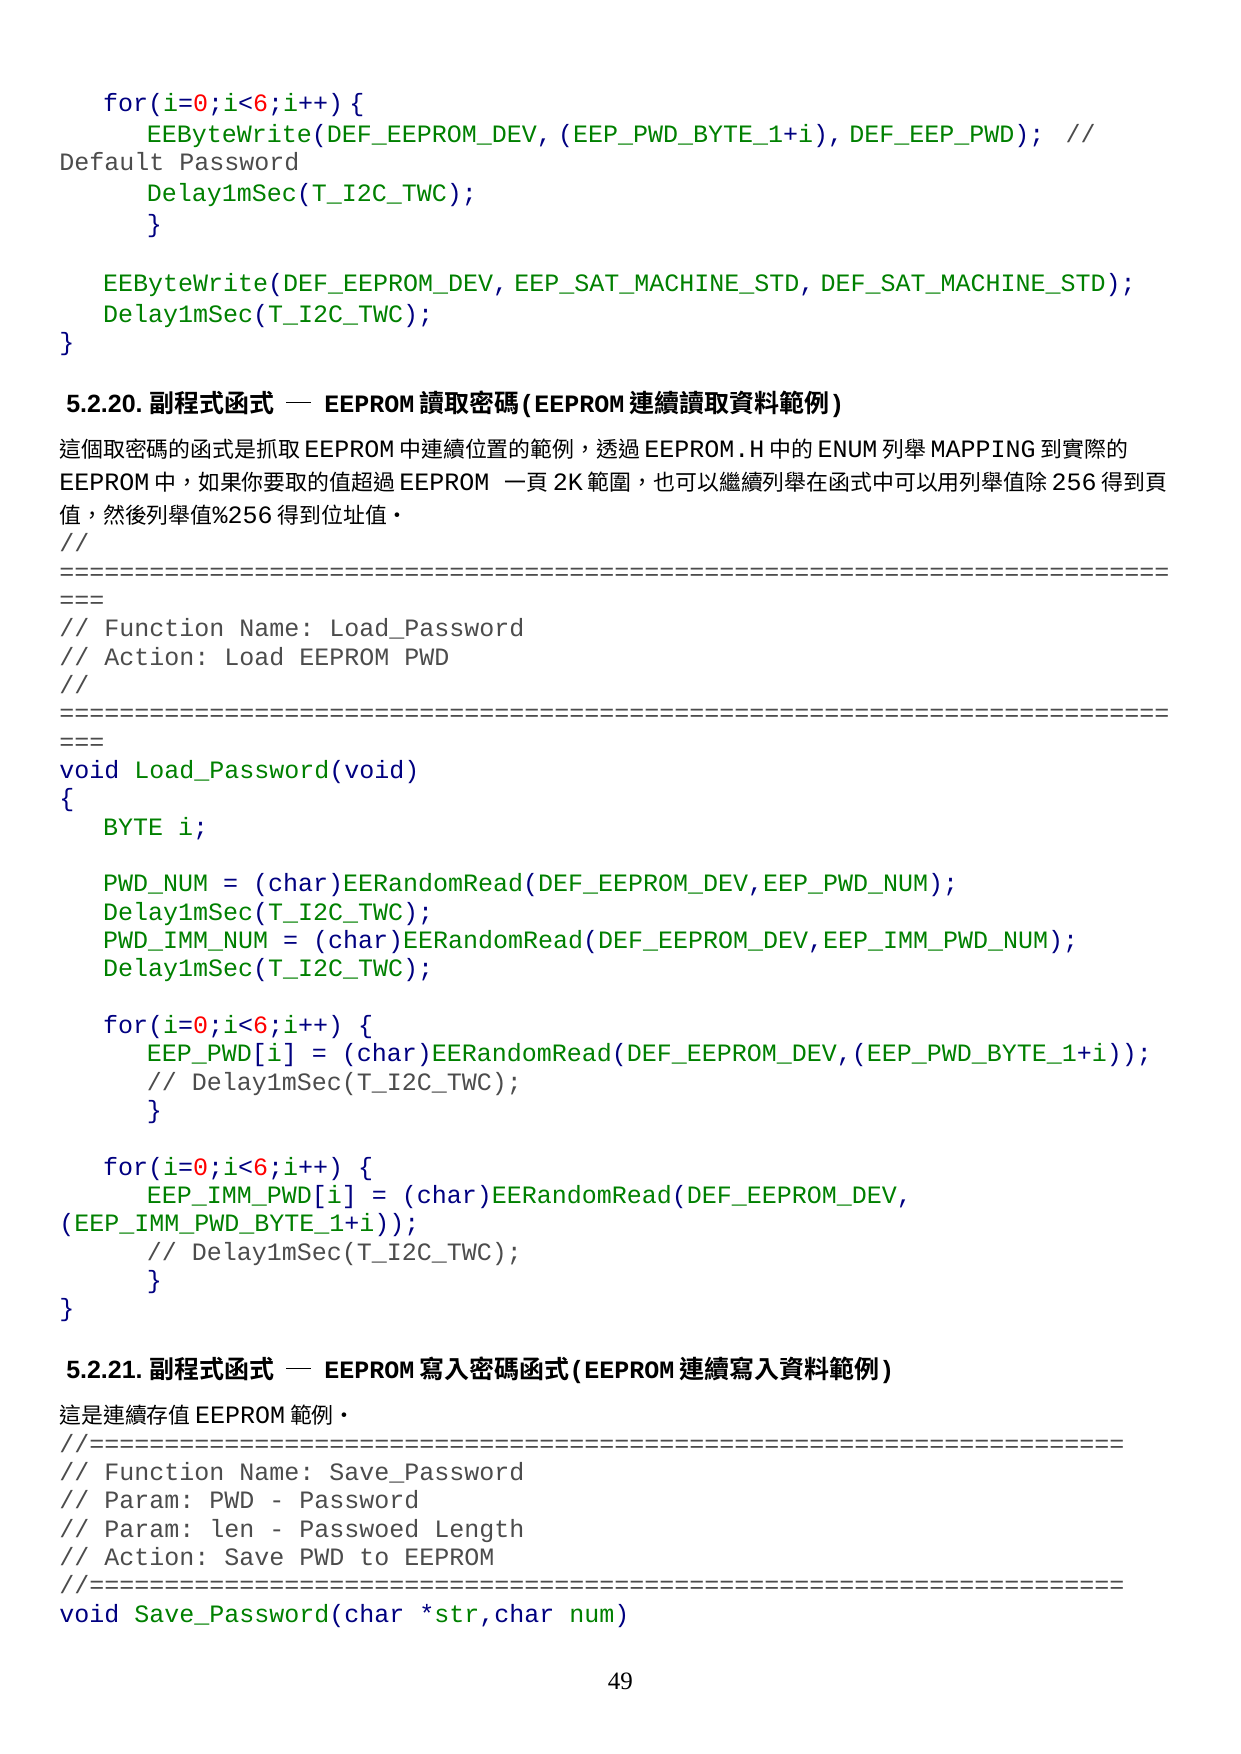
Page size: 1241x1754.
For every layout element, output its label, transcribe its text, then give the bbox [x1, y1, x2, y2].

text } [59, 1268, 1181, 1296]
text // Function Name: Load_Password [59, 616, 1181, 644]
text for(i=0;i<6;i++) { [59, 88, 1181, 119]
text PWD_NUM = (char)EERandomRead(DEF_EEPROM_DEV,EEP_PWD_NUM); [59, 871, 1181, 899]
text PWD_IMM_NUM = (char)EERandomRead(DEF_EEPROM_DEV,EEP_IMM_PWD_NUM); [59, 928, 1181, 956]
text EEP_IMM_PWD[i] = (char)EERandomRead(DEF_EEPROM_DEV,(EEP_IMM_PWD_BYTE_1+i)); [59, 1183, 1181, 1239]
text // Delay1mSec(T_I2C_TWC); [59, 1069, 1181, 1098]
text // Function Name: Save_Password [59, 1459, 1181, 1488]
text 這個取密碼的函式是抓取EEPROM中連續位置的範例，透過EEPROM.H中的ENUM列舉MAPPING到實際的EEPROM中，如果你要取的值超過EEPROM 一頁 2K範圍，也可以繼續列舉在函式中可以用列舉值除256得到頁值，然後列舉值%256得到位址值‧ [59, 432, 1181, 531]
text } [59, 1098, 1181, 1126]
text void Load_Password(void) [59, 758, 1181, 786]
text // Action: Save PWD to EEPROM [59, 1544, 1181, 1573]
text Delay1mSec(T_I2C_TWC); [59, 956, 1181, 984]
subtitle 副程式函式 ─ EEPROM讀取密碼(EEPROM連續讀取資料範例) [59, 383, 1181, 420]
text Delay1mSec(T_I2C_TWC); [59, 178, 1181, 209]
text } [59, 330, 1181, 358]
text EEByteWrite(DEF_EEPROM_DEV, (EEP_PWD_BYTE_1+i), DEF_EEP_PWD); // Default Password [59, 119, 1181, 178]
text //============================================================================= [59, 531, 1181, 616]
text EEP_PWD[i] = (char)EERandomRead(DEF_EEPROM_DEV,(EEP_PWD_BYTE_1+i)); [59, 1041, 1181, 1069]
text Delay1mSec(T_I2C_TWC); [59, 899, 1181, 928]
text // Param: PWD - Password [59, 1488, 1181, 1516]
text // Action: Load EEPROM PWD [59, 644, 1181, 673]
text for(i=0;i<6;i++) { [59, 1013, 1181, 1041]
text EEByteWrite(DEF_EEPROM_DEV, EEP_SAT_MACHINE_STD, DEF_SAT_MACHINE_STD); [59, 268, 1181, 299]
text BYTE i; [59, 814, 1181, 843]
text //===================================================================== [59, 1431, 1181, 1459]
text 這是連續存值EEPROM範例‧ [59, 1398, 1181, 1431]
text void Save_Password(char *str,char num) [59, 1601, 1181, 1629]
text //===================================================================== [59, 1573, 1181, 1601]
text } [59, 209, 1181, 239]
text //============================================================================= [59, 673, 1181, 758]
text { [59, 786, 1181, 814]
text Delay1mSec(T_I2C_TWC); [59, 299, 1181, 330]
subtitle 副程式函式 ─ EEPROM寫入密碼函式(EEPROM連續寫入資料範例) [59, 1349, 1181, 1386]
text // Param: len - Passwoed Length [59, 1516, 1181, 1544]
text // Delay1mSec(T_I2C_TWC); [59, 1239, 1181, 1268]
text } [59, 1296, 1181, 1324]
text for(i=0;i<6;i++) { [59, 1154, 1181, 1183]
